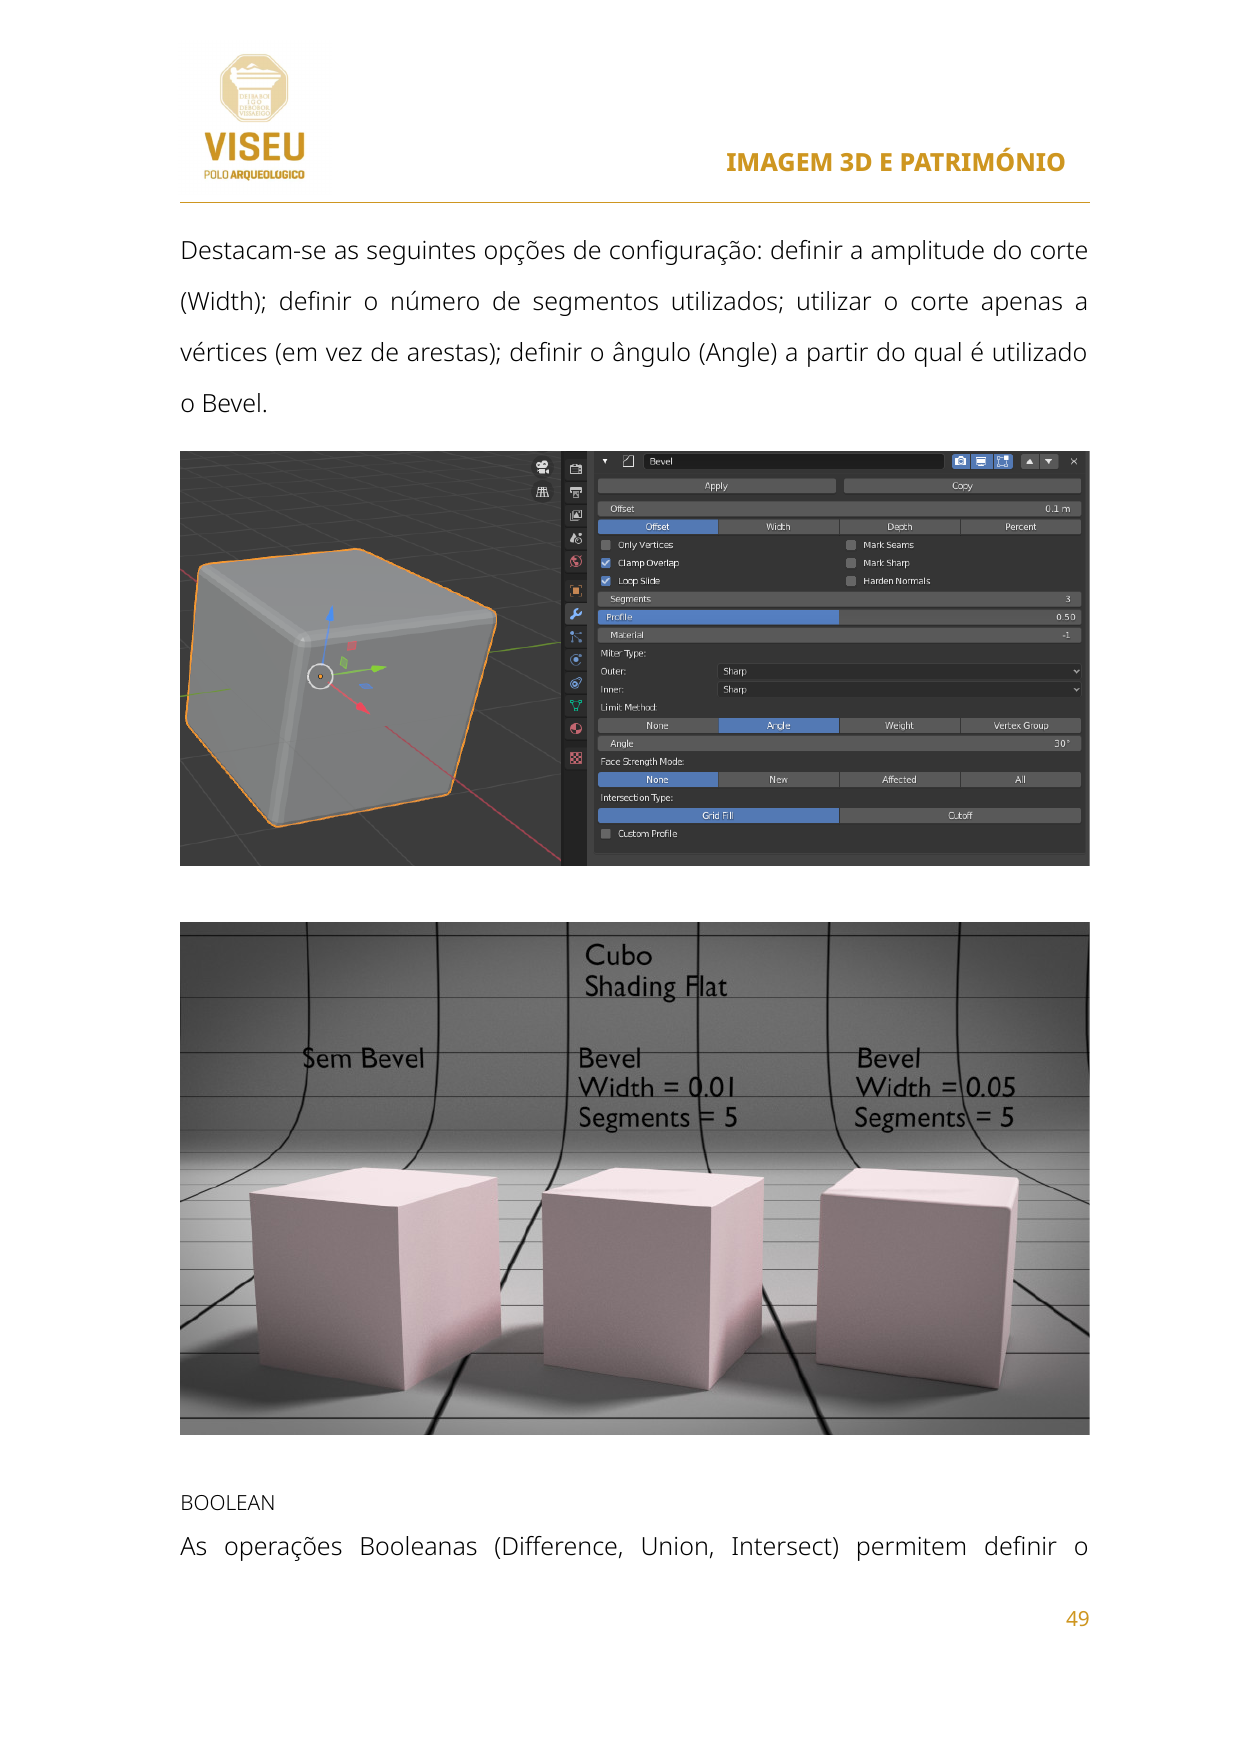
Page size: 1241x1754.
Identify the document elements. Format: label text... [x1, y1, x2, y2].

text Destacam-se as seguintes opções de configuração: definir a amplitude do corte (Width); definir o número de segmentos utilizados; utilizar o corte apenas a vértices (em vez de arestas); definir o ângulo (Angle) a partir do qual é utilizado o Bevel. [180, 232, 1090, 419]
text As operações Booleanas (Difference, Union, Intersect) permitem definir o [180, 1529, 1090, 1563]
picture [180, 451, 1090, 866]
picture [180, 922, 1090, 1435]
subtitle Boolean [180, 1488, 1090, 1516]
